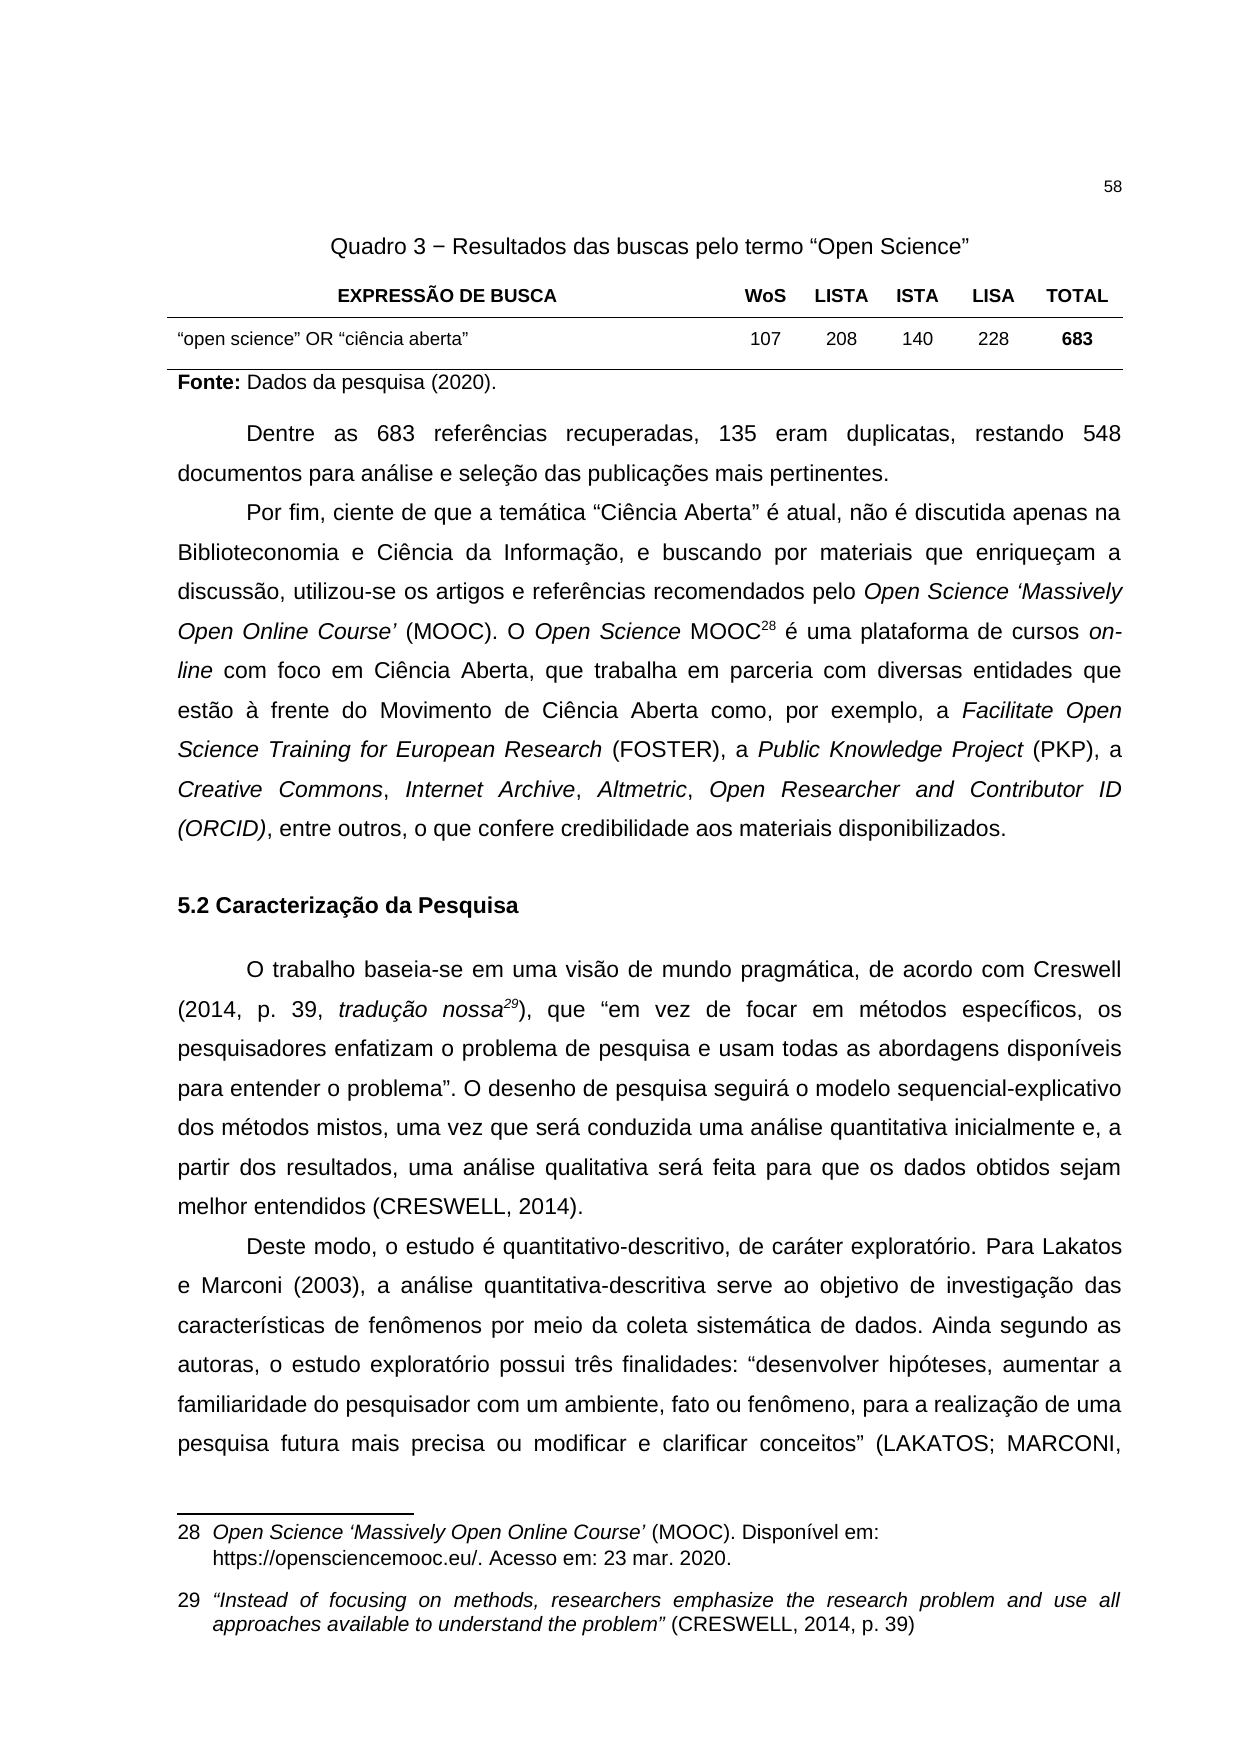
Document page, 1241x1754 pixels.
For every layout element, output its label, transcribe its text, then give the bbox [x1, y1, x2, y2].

table_cell 228 [955, 318, 1031, 369]
text Dentre as 683 referências recuperadas, 135 eram duplicatas, restando 548 documentos para análise e seleção das publicações mais pertinentes. [177, 420, 1122, 486]
table_header LISTA [803, 274, 879, 317]
table_header ISTA [879, 274, 955, 317]
text Fonte: Dados da pesquisa (2020). [177, 370, 1122, 394]
text “Instead of focusing on methods, researchers emphasize the research problem and use all approaches available to understand the problem” (CRESWELL, 2014, p. 39) [177, 1588, 1122, 1636]
text O trabalho baseia-se em uma visão de mundo pragmática, de acordo com Creswell (2014, p. 39, tradução nossa), que “em vez de focar em métodos específicos, os pesquisadores enfatizam o problema de pesquisa e usam todas as abordagens disponíveis para entender o problema”. O desenho de pesquisa seguirá o modelo sequencial-explicativo dos métodos mistos, uma vez que será conduzida uma análise quantitativa inicialmente e, a partir dos resultados, uma análise qualitativa será feita para que os dados obtidos sejam melhor entendidos (CRESWELL, 2014). [177, 956, 1122, 1220]
table_cell 683 [1031, 318, 1123, 369]
table_header TOTAL [1031, 274, 1123, 317]
table_header EXPRESSÃO DE BUSCA [167, 274, 727, 317]
table_cell “open science” OR “ciência aberta” [167, 318, 727, 369]
table_cell 140 [879, 318, 955, 369]
table_cell 208 [803, 318, 879, 369]
text Quadro 3 − Resultados das buscas pelo termo “Open Science” [177, 233, 1122, 260]
text Por fim, ciente de que a temática “Ciência Aberta” é atual, não é discutida apenas na Biblioteconomia e Ciência da Informação, e buscando por materiais que enriqueçam a discussão, utilizou-se os artigos e referências recomendados pelo Open Science ‘Massively Open Online Course’ (MOOC). O Open Science MOOC é uma plataforma de cursos on-line com foco em Ciência Aberta, que trabalha em parceria com diversas entidades que estão à frente do Movimento de Ciência Aberta como, por exemplo, a Facilitate Open Science Training for European Research (FOSTER), a Public Knowledge Project (PKP), a Creative Commons, Internet Archive, Altmetric, Open Researcher and Contributor ID (ORCID), entre outros, o que confere credibilidade aos materiais disponibilizados. [177, 499, 1122, 841]
text Open Science ‘Massively Open Online Course’ (MOOC). Disponível em: https://opensciencemooc.eu/. Acesso em: 23 mar. 2020. [177, 1519, 1122, 1569]
table_header WoS [727, 274, 803, 317]
table_cell 107 [727, 318, 803, 369]
table_header LISA [955, 274, 1031, 317]
subtitle 5.2 Caracterização da Pesquisa [177, 892, 1122, 919]
text Deste modo, o estudo é quantitativo-descritivo, de caráter exploratório. Para Lakatos e Marconi (2003), a análise quantitativa-descritiva serve ao objetivo de investigação das características de fenômenos por meio da coleta sistemática de dados. Ainda segundo as autoras, o estudo exploratório possui três finalidades: “desenvolver hipóteses, aumentar a familiaridade do pesquisador com um ambiente, fato ou fenômeno, para a realização de uma pesquisa futura mais precisa ou modificar e clarificar conceitos” (LAKATOS; MARCONI, [177, 1233, 1122, 1457]
